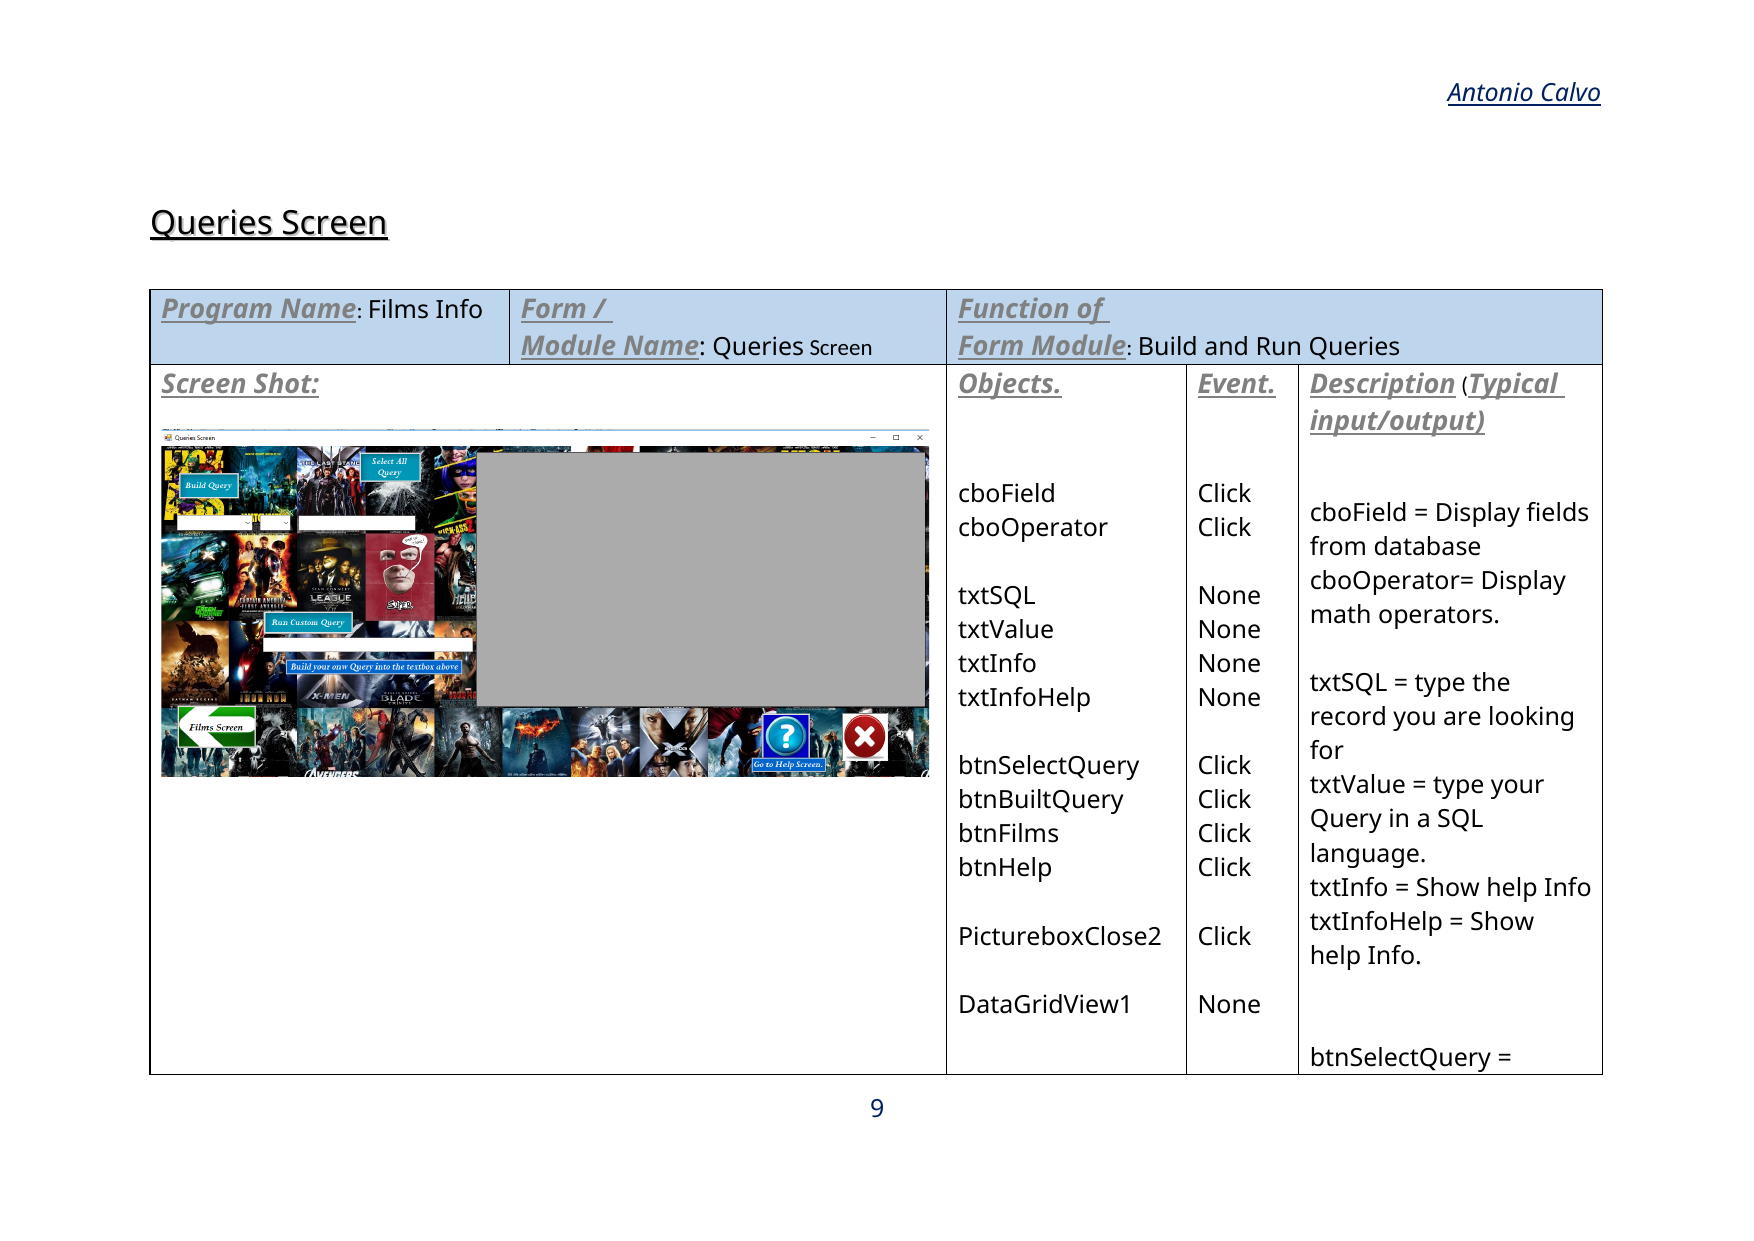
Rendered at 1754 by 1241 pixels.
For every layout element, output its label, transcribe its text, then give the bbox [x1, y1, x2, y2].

table_header Program Name: Films Info [151, 290, 509, 364]
table_cell Screen Shot: [151, 365, 946, 1074]
table_header Form / Module Name: Queries Screen [510, 290, 946, 364]
table_cell Description (Typical input/output) cboField = Display fields from database cboOperator= Display math operators. txtSQL = type the record you are looking for txtValue = type your Query in a SQL language. txtInfo = Show help Info txtInfoHelp = Show help Info. btnSelectQuery = [1299, 365, 1602, 1074]
table_cell Event. Click Click None None None None Click Click Click Click Click None [1187, 365, 1298, 1074]
subtitle Queries Screen [150, 199, 1604, 244]
table_header Function of Form Module: Build and Run Queries [947, 290, 1602, 364]
table_cell Objects. cboField cboOperator txtSQL txtValue txtInfo txtInfoHelp btnSelectQuery btnBuiltQuery btnFilms btnHelp PictureboxClose2 DataGridView1 [947, 365, 1186, 1074]
